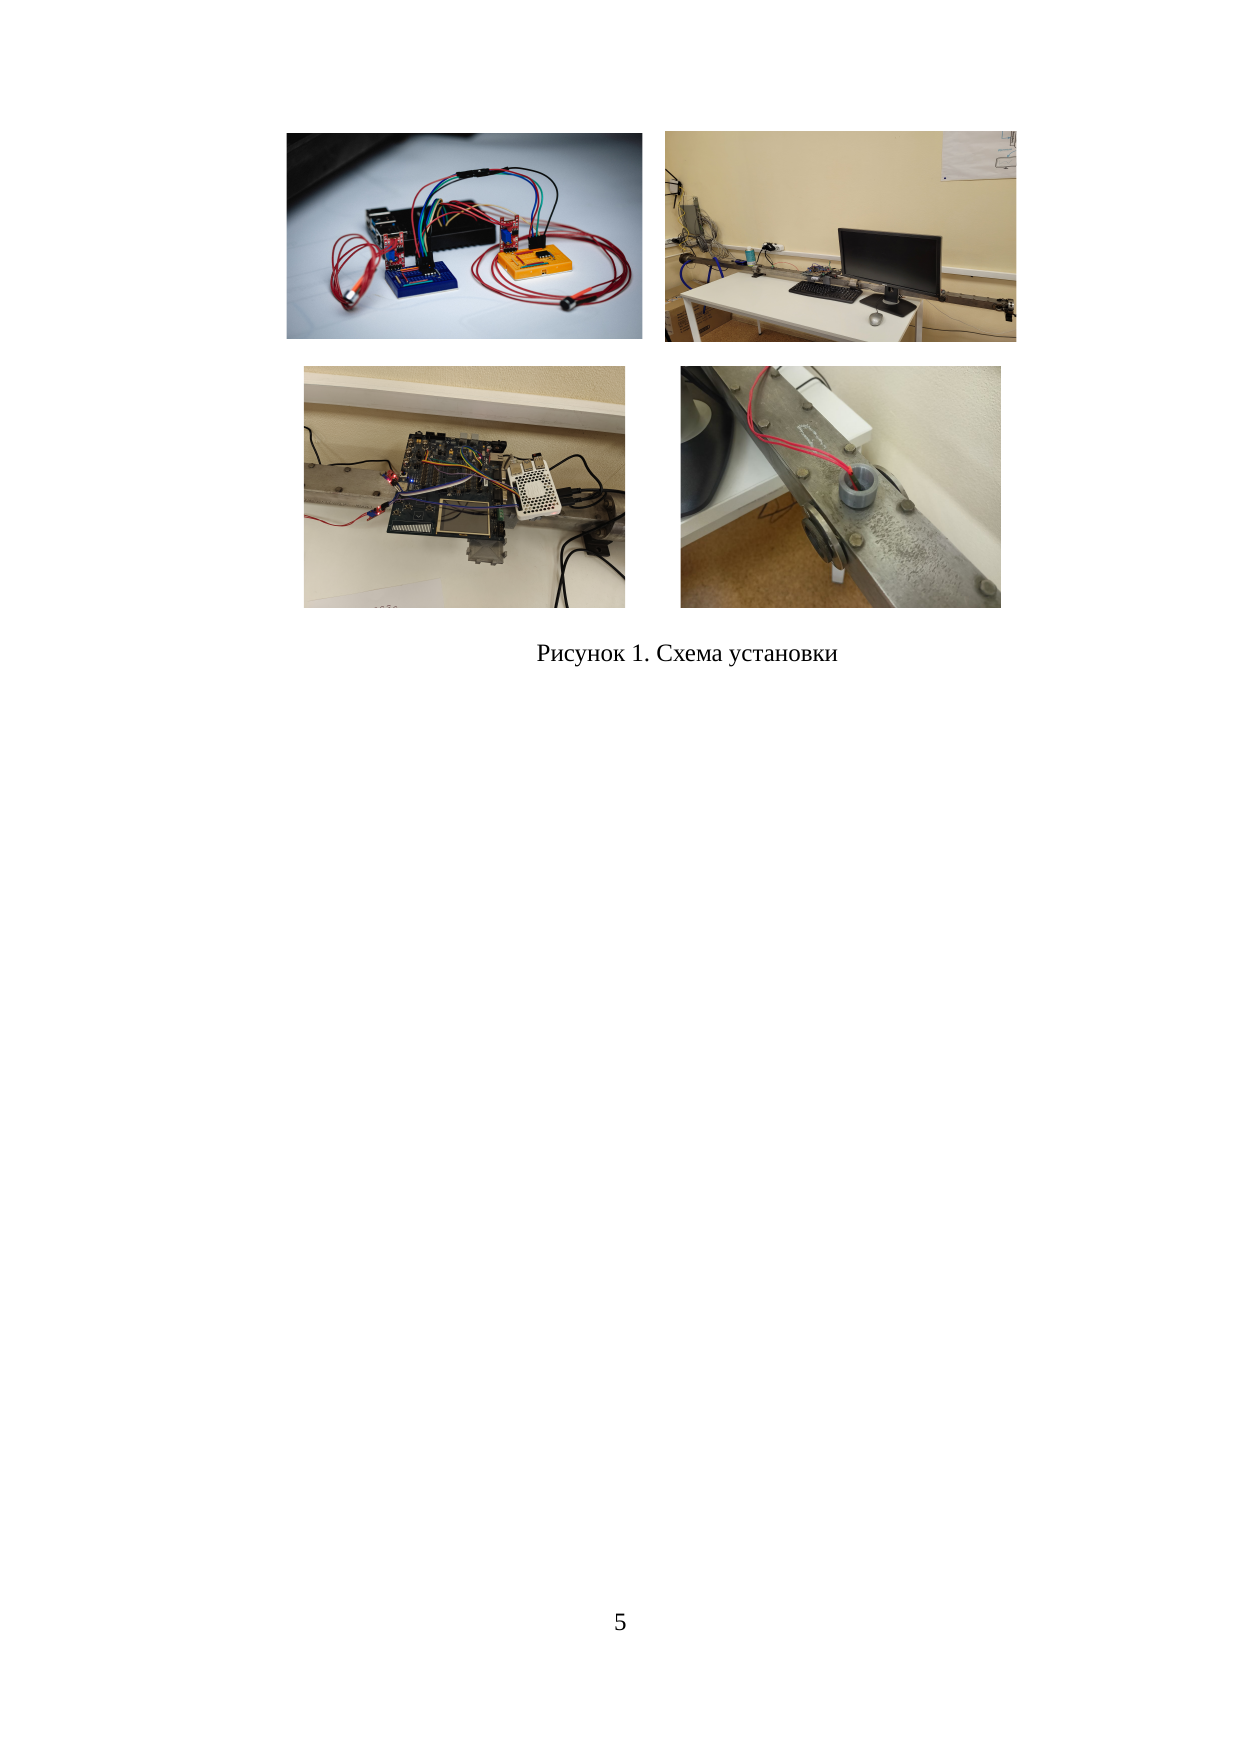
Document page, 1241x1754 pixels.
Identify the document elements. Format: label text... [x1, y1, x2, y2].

picture [303, 366, 626, 608]
table_header [278, 118, 651, 354]
table_header [651, 118, 1030, 354]
picture [680, 366, 1001, 608]
list Рисунок 1. Схема установки [215, 638, 1122, 666]
table_cell [651, 354, 1030, 620]
picture [286, 133, 643, 339]
table_cell [278, 354, 651, 620]
picture [665, 131, 1017, 342]
